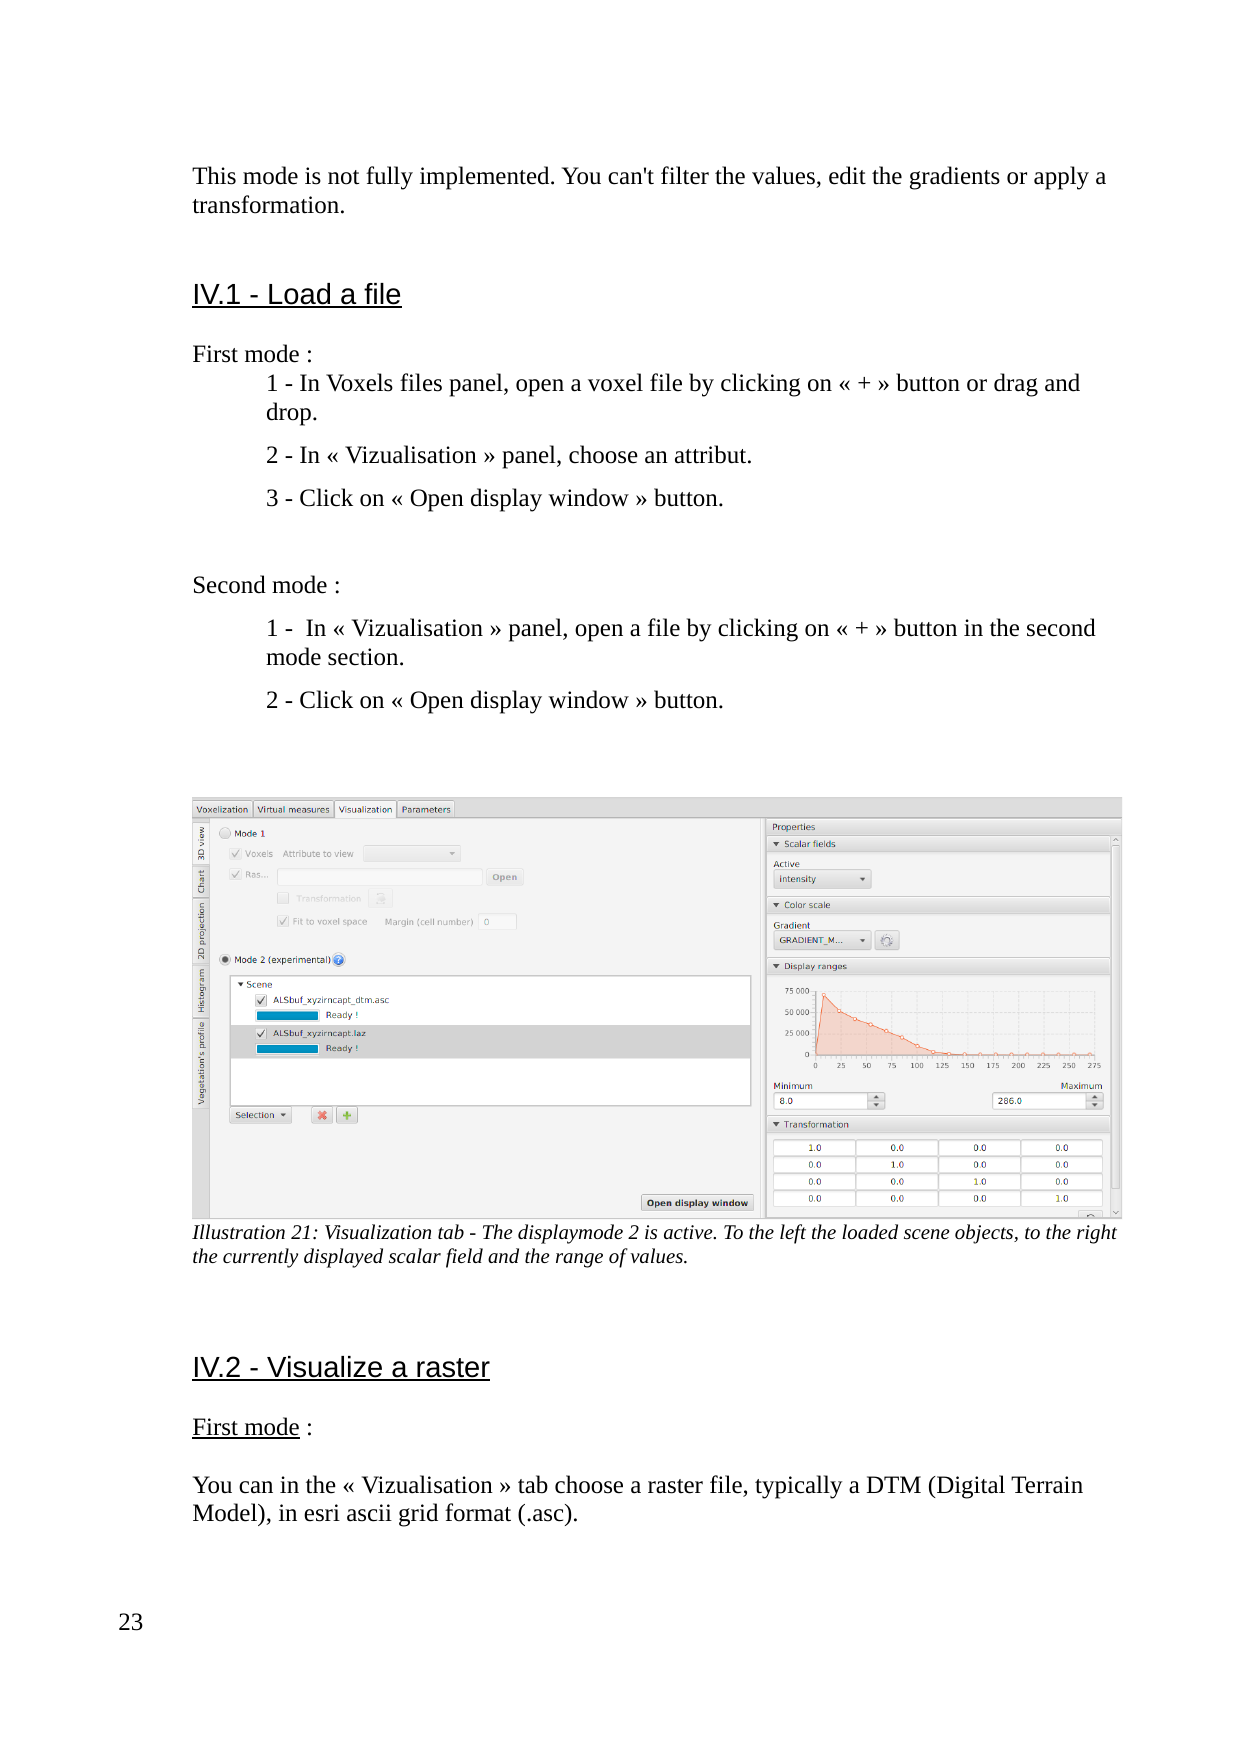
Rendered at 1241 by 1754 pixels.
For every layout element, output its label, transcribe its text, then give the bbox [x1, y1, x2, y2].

text First mode : [118, 339, 1122, 368]
text First mode : [118, 1412, 1122, 1441]
subtitle IV.2 - Visualize a raster [192, 1350, 1122, 1383]
subtitle IV.1 - Load a file [192, 277, 1122, 310]
text Second mode : [192, 570, 1122, 599]
text 3 - Click on « Open display window » button. [192, 483, 1122, 512]
text Illustration 21: Visualization tab - The displaymode 2 is active. To the left the loaded scene objects, to the right the currently displayed scalar field and the range of values. [192, 1220, 1122, 1268]
text You can in the « Vizualisation » tab choose a raster file, typically a DTM (Digital Terrain Model), in esri ascii grid format (.asc). [192, 1470, 1122, 1527]
text 2 - In « Vizualisation » panel, choose an attribut. [192, 440, 1122, 469]
text 1 - In « Vizualisation » panel, open a file by clicking on « + » button in the second mode section. [192, 613, 1122, 671]
picture [192, 797, 1123, 1220]
text 2 - Click on « Open display window » button. [192, 685, 1122, 714]
text This mode is not fully implemented. You can't filter the values, edit the gradients or apply a transformation. [192, 161, 1122, 219]
text 1 - In Voxels files panel, open a voxel file by clicking on « + » button or drag and drop. [192, 368, 1122, 425]
